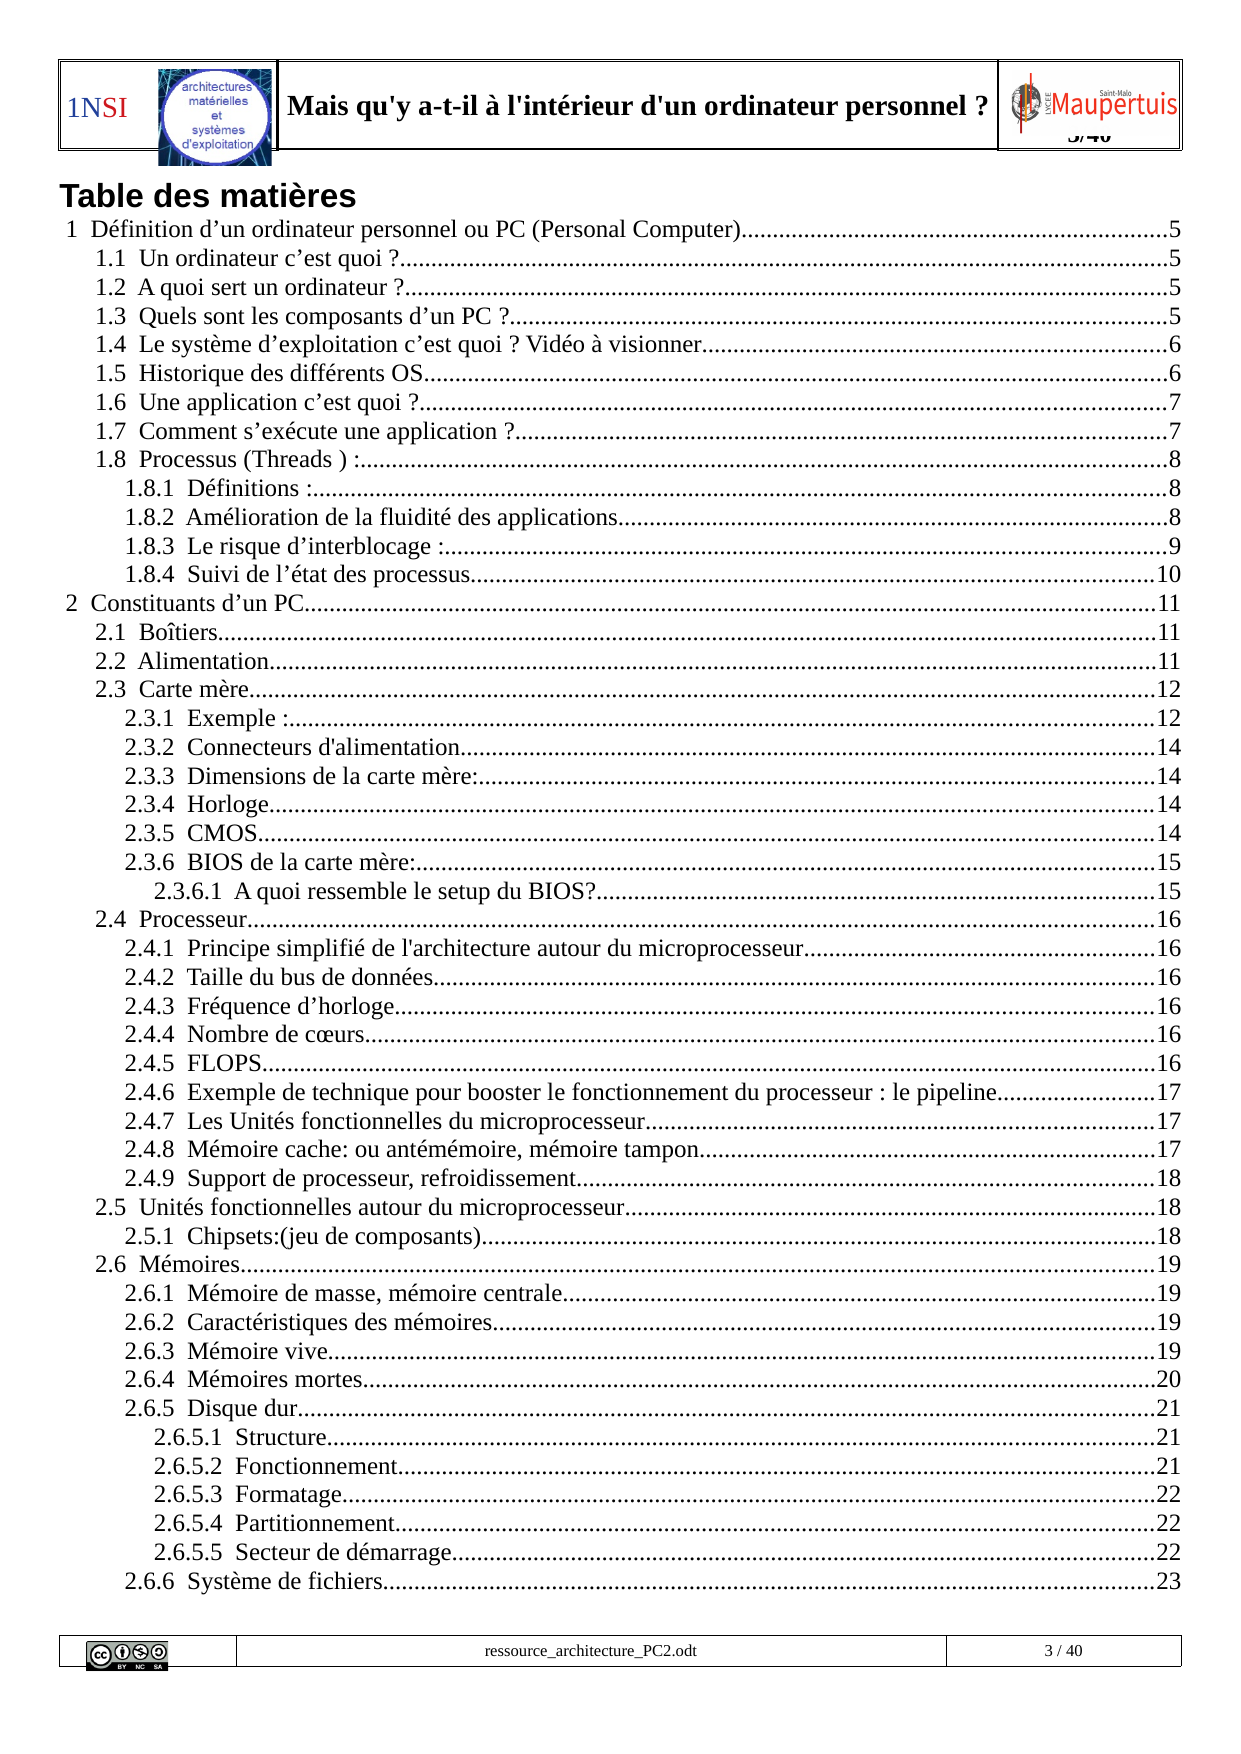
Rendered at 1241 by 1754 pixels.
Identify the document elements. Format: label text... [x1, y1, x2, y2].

text 2.2 Alimentation 11 [88, 646, 1181, 674]
text 2.6 Mémoires 19 [88, 1249, 1181, 1278]
subtitle Table des matières [59, 176, 1181, 214]
text 2.6.5.1 Structure 21 [147, 1422, 1181, 1451]
text 1.1 Un ordinateur c’est quoi ? 5 [88, 243, 1181, 272]
text 2.3.6 BIOS de la carte mère: 15 [118, 847, 1181, 876]
text 2.4.4 Nombre de cœurs 16 [118, 1019, 1181, 1048]
text 1.2 A quoi sert un ordinateur ? 5 [88, 272, 1181, 301]
text 2.1 Boîtiers 11 [88, 617, 1181, 646]
picture [158, 69, 272, 166]
text 2.6.5.5 Secteur de démarrage 22 [147, 1537, 1181, 1566]
text 1.3 Quels sont les composants d’un PC ? 5 [88, 301, 1181, 329]
text 2.6.3 Mémoire vive 19 [118, 1336, 1181, 1364]
text 2.4.1 Principe simplifié de l'architecture autour du microprocesseur 16 [118, 933, 1181, 962]
text 1.8.2 Amélioration de la fluidité des applications 8 [118, 502, 1181, 531]
text 2.6.5.2 Fonctionnement 21 [147, 1451, 1181, 1479]
text 2.5 Unités fonctionnelles autour du microprocesseur 18 [88, 1192, 1181, 1221]
text 2.4.7 Les Unités fonctionnelles du microprocesseur 17 [118, 1106, 1181, 1134]
text 2.6.6 Système de fichiers 23 [118, 1566, 1181, 1594]
text 2.6.1 Mémoire de masse, mémoire centrale 19 [118, 1278, 1181, 1307]
text 2.6.2 Caractéristiques des mémoires 19 [118, 1307, 1181, 1336]
text 2.3.6.1 A quoi ressemble le setup du BIOS? 15 [147, 876, 1181, 904]
text 2.6.5 Disque dur 21 [118, 1393, 1181, 1422]
text 2.4.9 Support de processeur, refroidissement 18 [118, 1163, 1181, 1192]
text 2.3.4 Horloge 14 [118, 789, 1181, 818]
text 1 Définition d’un ordinateur personnel ou PC (Personal Computer) 5 [59, 214, 1181, 243]
text 2.3.2 Connecteurs d'alimentation 14 [118, 732, 1181, 761]
text 1.4 Le système d’exploitation c’est quoi ? Vidéo à visionner 6 [88, 329, 1181, 358]
text 2.5.1 Chipsets:(jeu de composants) 18 [118, 1221, 1181, 1249]
text 2.4.3 Fréquence d’horloge 16 [118, 991, 1181, 1019]
text 2.3.3 Dimensions de la carte mère: 14 [118, 761, 1181, 789]
text 1.7 Comment s’exécute une application ? 7 [88, 416, 1181, 444]
text 2.6.5.3 Formatage 22 [147, 1479, 1181, 1508]
text 2 Constituants d’un PC 11 [59, 588, 1181, 617]
picture [1011, 70, 1179, 136]
text 2.3.1 Exemple : 12 [118, 703, 1181, 732]
text 1.8.4 Suivi de l’état des processus 10 [118, 559, 1181, 588]
text 2.6.4 Mémoires mortes 20 [118, 1364, 1181, 1393]
text 2.3.5 CMOS 14 [118, 818, 1181, 847]
text 1.8.3 Le risque d’interblocage : 9 [118, 531, 1181, 559]
text 1.6 Une application c’est quoi ? 7 [88, 387, 1181, 416]
text 2.6.5.4 Partitionnement 22 [147, 1508, 1181, 1537]
text 2.4.2 Taille du bus de données 16 [118, 962, 1181, 991]
text 1.5 Historique des différents OS 6 [88, 358, 1181, 387]
text 1.8.1 Définitions : 8 [118, 473, 1181, 502]
text 2.4 Processeur 16 [88, 904, 1181, 933]
text 2.4.6 Exemple de technique pour booster le fonctionnement du processeur : le pipeline 17 [118, 1077, 1181, 1106]
picture [86, 1641, 169, 1672]
text 2.4.5 FLOPS 16 [118, 1048, 1181, 1077]
text 1.8 Processus (Threads ) : 8 [88, 444, 1181, 473]
text 2.4.8 Mémoire cache: ou antémémoire, mémoire tampon 17 [118, 1134, 1181, 1163]
text 2.3 Carte mère 12 [88, 674, 1181, 703]
